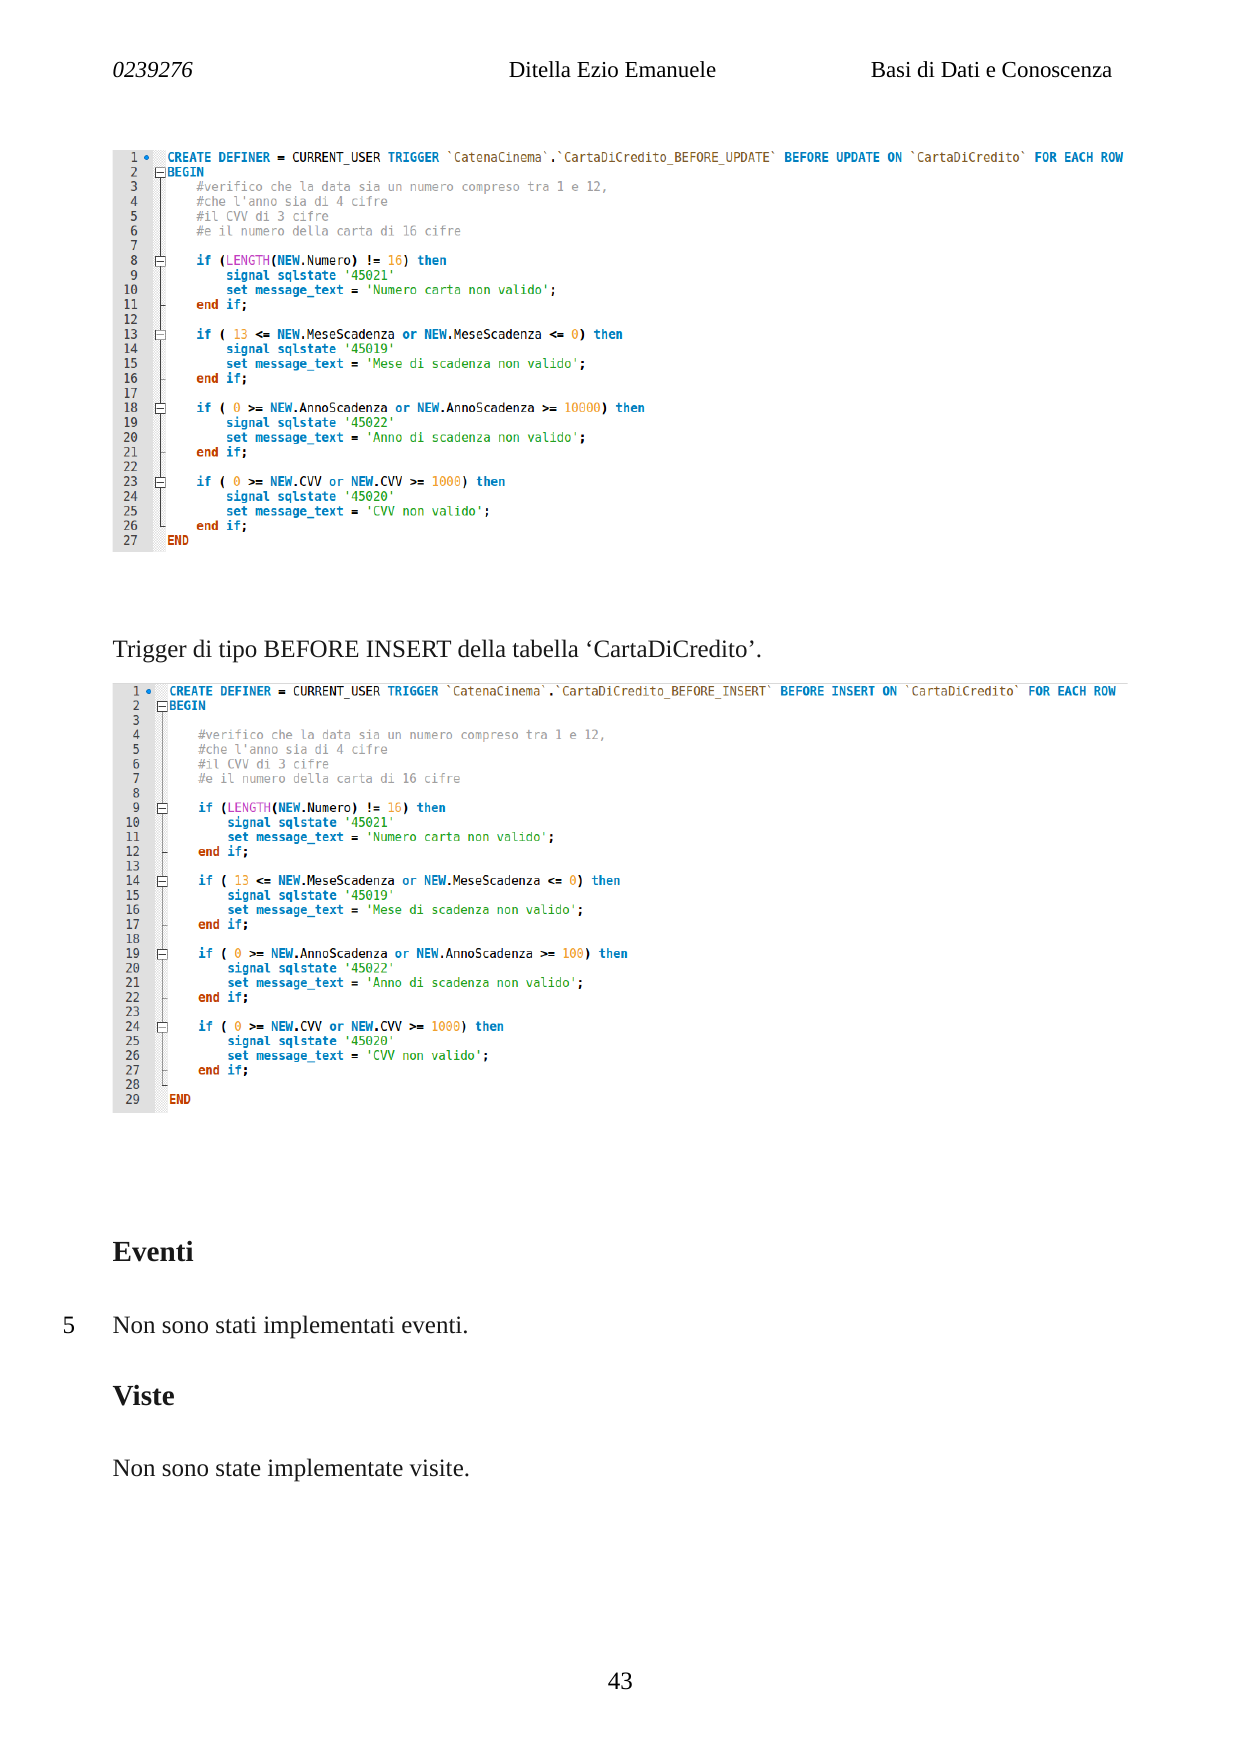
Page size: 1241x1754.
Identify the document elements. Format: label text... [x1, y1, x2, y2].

subtitle Eventi [112, 1234, 1128, 1268]
subtitle Viste [112, 1378, 1128, 1411]
subtitle Non sono state implementate visite. [112, 1453, 1128, 1482]
picture [112, 683, 1128, 1113]
picture [112, 150, 1128, 552]
subtitle Non sono stati implementati eventi. [112, 1310, 1128, 1338]
subtitle Trigger di tipo BEFORE INSERT della tabella ‘CartaDiCredito’. [112, 634, 1128, 663]
